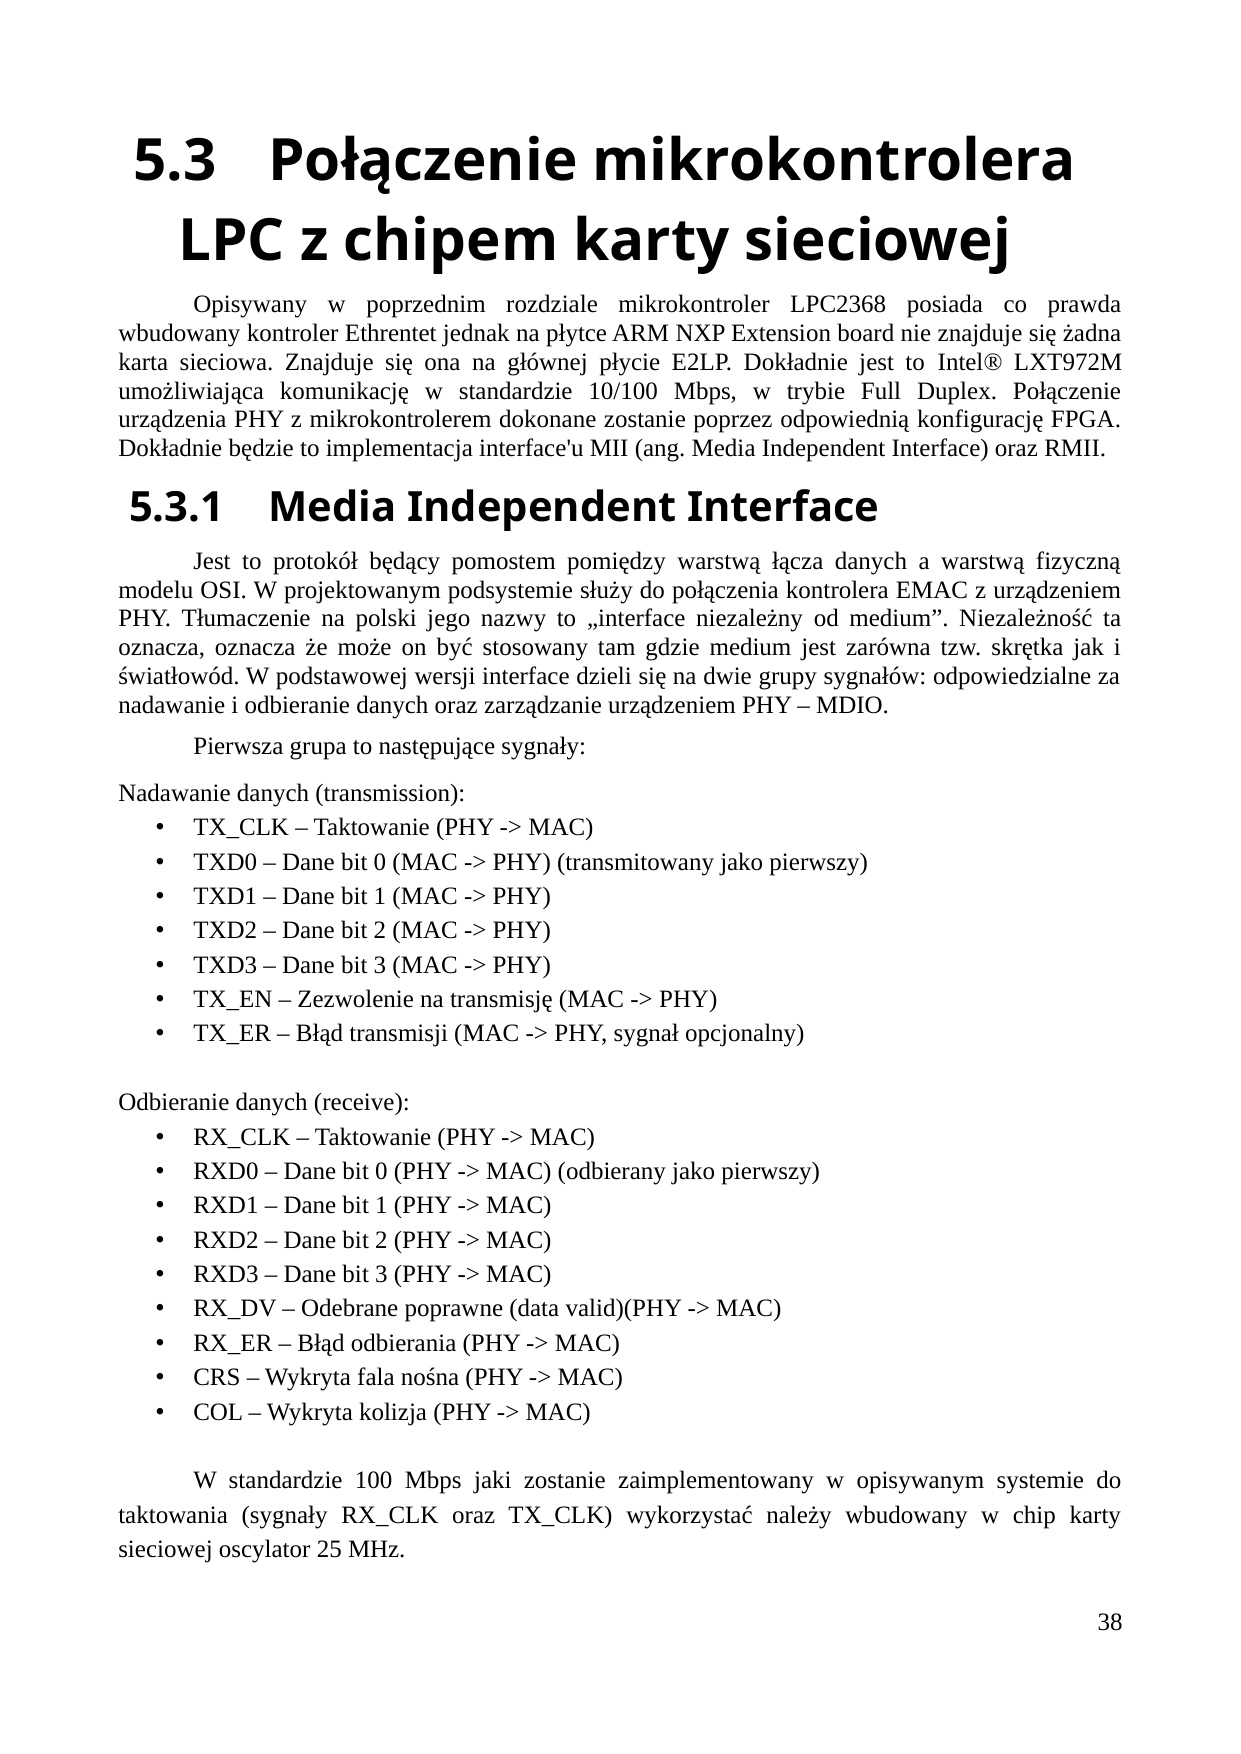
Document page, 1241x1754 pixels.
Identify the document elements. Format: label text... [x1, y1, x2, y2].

list TX_ER – Błąd transmisji (MAC -> PHY, sygnał opcjonalny) [156, 1013, 1122, 1047]
subtitle Połączenie mikrokontrolera LPC z chipem karty sieciowej [118, 118, 1122, 277]
list RXD3 – Dane bit 3 (PHY -> MAC) [156, 1253, 1122, 1288]
list CRS – Wykryta fala nośna (PHY -> MAC) [156, 1357, 1122, 1391]
text W standardzie 100 Mbps jaki zostanie zaimplementowany w opisywanym systemie do taktowania (sygnały RX_CLK oraz TX_CLK) wykorzystać należy wbudowany w chip karty sieciowej oscylator 25 MHz. [118, 1460, 1122, 1563]
list RX_DV – Odebrane poprawne (data valid)(PHY -> MAC) [156, 1288, 1122, 1322]
list TX_EN – Zezwolenie na transmisję (MAC -> PHY) [156, 978, 1122, 1013]
list RXD2 – Dane bit 2 (PHY -> MAC) [156, 1219, 1122, 1253]
list RXD0 – Dane bit 0 (PHY -> MAC) (odbierany jako pierwszy) [156, 1150, 1122, 1185]
list RXD1 – Dane bit 1 (PHY -> MAC) [156, 1185, 1122, 1219]
list TXD3 – Dane bit 3 (MAC -> PHY) [156, 944, 1122, 978]
list TXD0 – Dane bit 0 (MAC -> PHY) (transmitowany jako pierwszy) [156, 841, 1122, 875]
text Nadawanie danych (transmission): [118, 772, 1122, 807]
text Jest to protokół będący pomostem pomiędzy warstwą łącza danych a warstwą fizyczną modelu OSI. W projektowanym podsystemie służy do połączenia kontrolera EMAC z urządzeniem PHY. Tłumaczenie na polski jego nazwy to „interface niezależny od medium”. Niezależność ta oznacza, oznacza że może on być stosowany tam gdzie medium jest zarówna tzw. skrętka jak i światłowód. W podstawowej wersji interface dzieli się na dwie grupy sygnałów: odpowiedzialne za nadawanie i odbieranie danych oraz zarządzanie urządzeniem PHY – MDIO. [118, 546, 1122, 718]
list RX_ER – Błąd odbierania (PHY -> MAC) [156, 1322, 1122, 1357]
list RX_CLK – Taktowanie (PHY -> MAC) [156, 1116, 1122, 1150]
text Pierwsza grupa to następujące sygnały: [118, 731, 1122, 760]
subtitle Media Independent Interface [118, 477, 1122, 533]
list TX_CLK – Taktowanie (PHY -> MAC) [156, 807, 1122, 841]
list COL – Wykryta kolizja (PHY -> MAC) [156, 1391, 1122, 1425]
text Opisywany w poprzednim rozdziale mikrokontroler LPC2368 posiada co prawda wbudowany kontroler Ethrentet jednak na płytce ARM NXP Extension board nie znajduje się żadna karta sieciowa. Znajduje się ona na głównej płycie E2LP. Dokładnie jest to Intel® LXT972M umożliwiająca komunikację w standardzie 10/100 Mbps, w trybie Full Duplex. Połączenie urządzenia PHY z mikrokontrolerem dokonane zostanie poprzez odpowiednią konfigurację FPGA. Dokładnie będzie to implementacja interface'u MII (ang. Media Independent Interface) oraz RMII. [118, 289, 1122, 462]
list TXD2 – Dane bit 2 (MAC -> PHY) [156, 910, 1122, 944]
text Odbieranie danych (receive): [118, 1082, 1122, 1116]
list TXD1 – Dane bit 1 (MAC -> PHY) [156, 875, 1122, 910]
